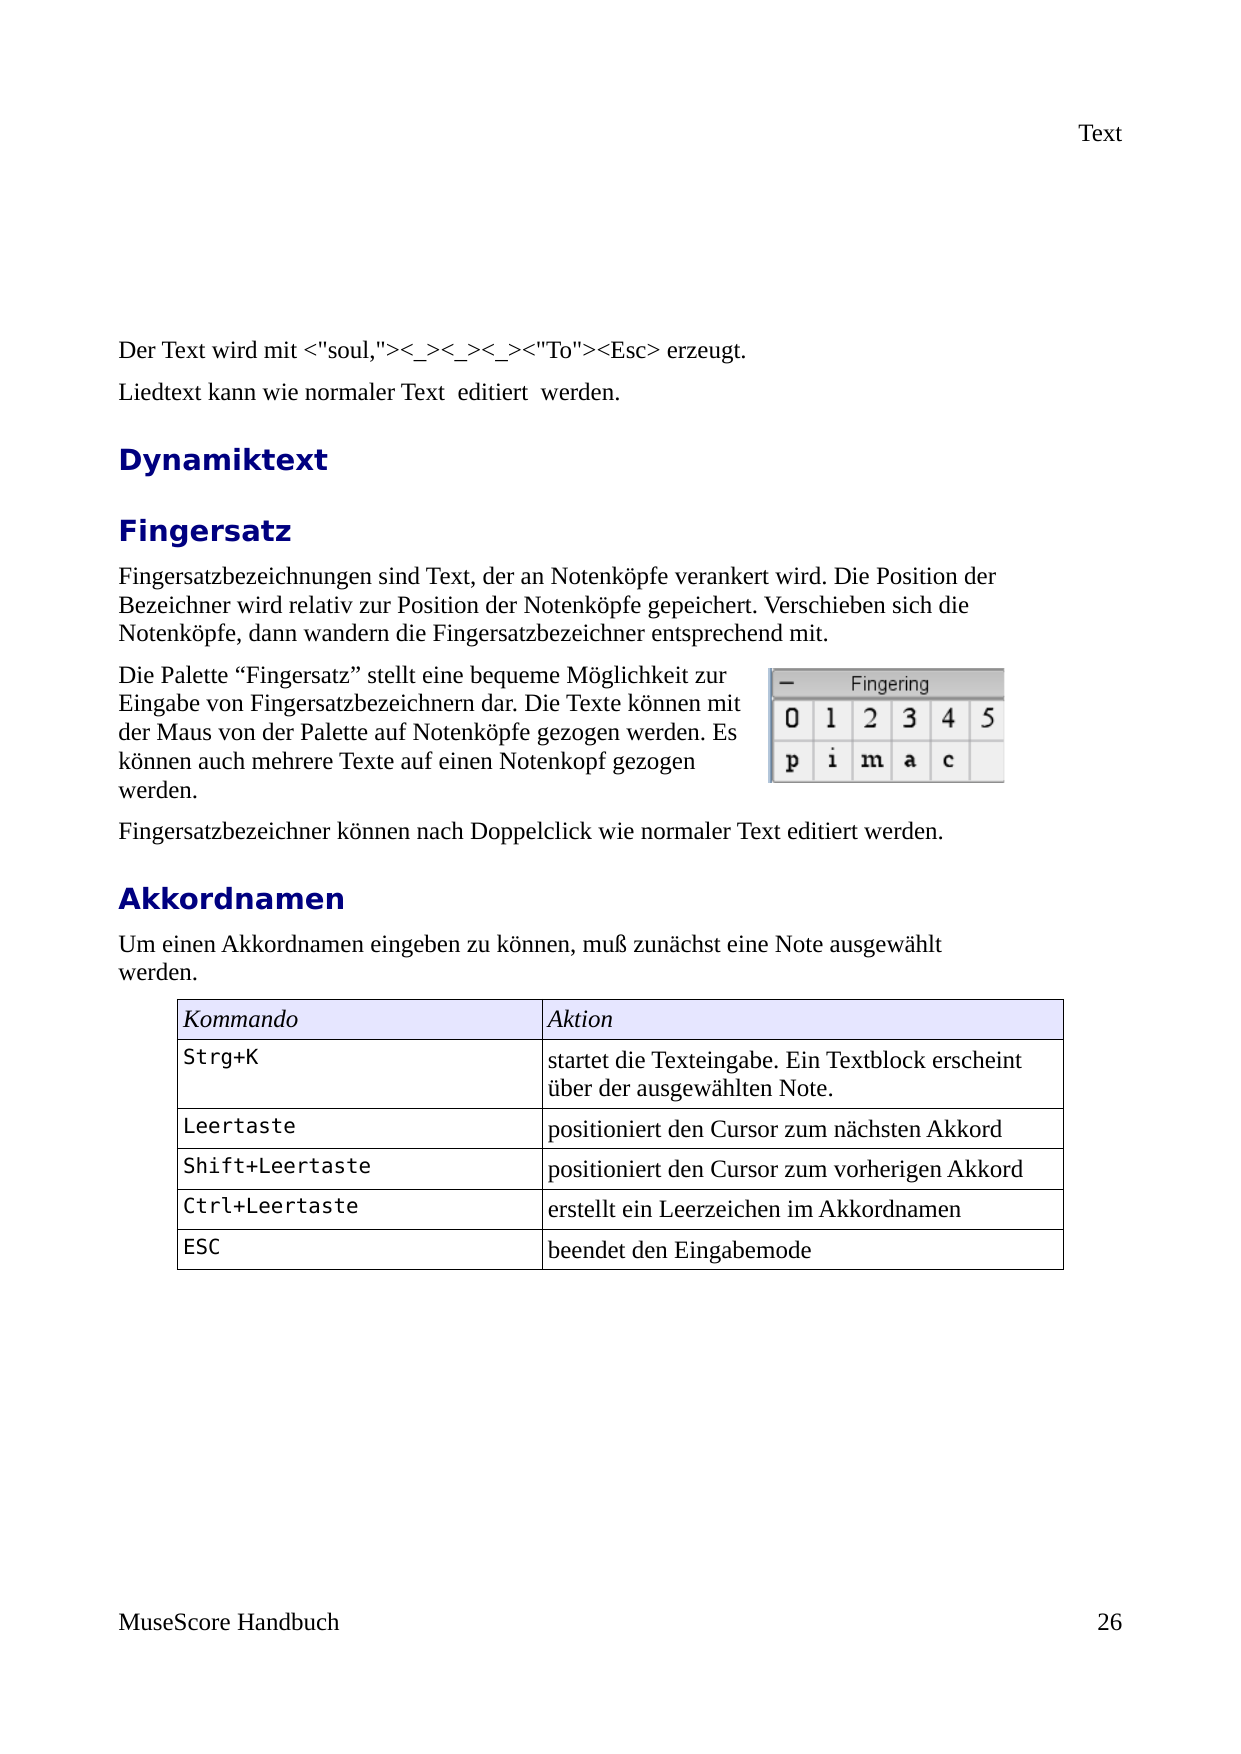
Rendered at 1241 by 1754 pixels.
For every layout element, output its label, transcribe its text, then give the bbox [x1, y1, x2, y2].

text Die Palette “Fingersatz” stellt eine bequeme Möglichkeit zur Eingabe von Fingersatzbezeichnern dar. Die Texte können mit der Maus von der Palette auf Notenköpfe gezogen werden. Es können auch mehrere Texte auf einen Notenkopf gezogen werden. [118, 660, 1004, 803]
table_cell erstellt ein Leerzeichen im Akkordnamen [543, 1190, 1063, 1229]
subtitle Akkordnamen [118, 882, 1122, 916]
text Fingersatzbezeichner können nach Doppelclick wie normaler Text editiert werden. [118, 816, 1004, 845]
table_header Aktion [543, 1000, 1063, 1039]
subtitle Fingersatz [118, 514, 1122, 548]
table_cell startet die Texteingabe. Ein Textblock erscheint über der ausgewählten Note. [543, 1040, 1063, 1108]
table_header Kommando [178, 1000, 542, 1039]
table_cell ESC [178, 1230, 542, 1269]
text Der Text wird mit <"soul,"><_><_><_><"To"><Esc> erzeugt. [118, 336, 1004, 364]
subtitle Dynamiktext [118, 443, 1122, 477]
picture [768, 668, 1005, 783]
table_cell Shift+Leertaste [178, 1149, 542, 1189]
text Liedtext kann wie normaler Text editiert werden. [118, 377, 1004, 406]
table_cell beendet den Eingabemode [543, 1230, 1063, 1269]
text Um einen Akkordnamen eingeben zu können, muß zunächst eine Note ausgewählt werden. [118, 929, 1004, 986]
table_cell positioniert den Cursor zum nächsten Akkord [543, 1109, 1063, 1148]
table_cell Ctrl+Leertaste [178, 1190, 542, 1229]
table_cell Strg+K [178, 1040, 542, 1108]
table_cell positioniert den Cursor zum vorherigen Akkord [543, 1149, 1063, 1189]
text Fingersatzbezeichnungen sind Text, der an Notenköpfe verankert wird. Die Position der Bezeichner wird relativ zur Position der Notenköpfe gepeichert. Verschieben sich die Notenköpfe, dann wandern die Fingersatzbezeichner entsprechend mit. [118, 561, 1004, 647]
table_cell Leertaste [178, 1109, 542, 1148]
